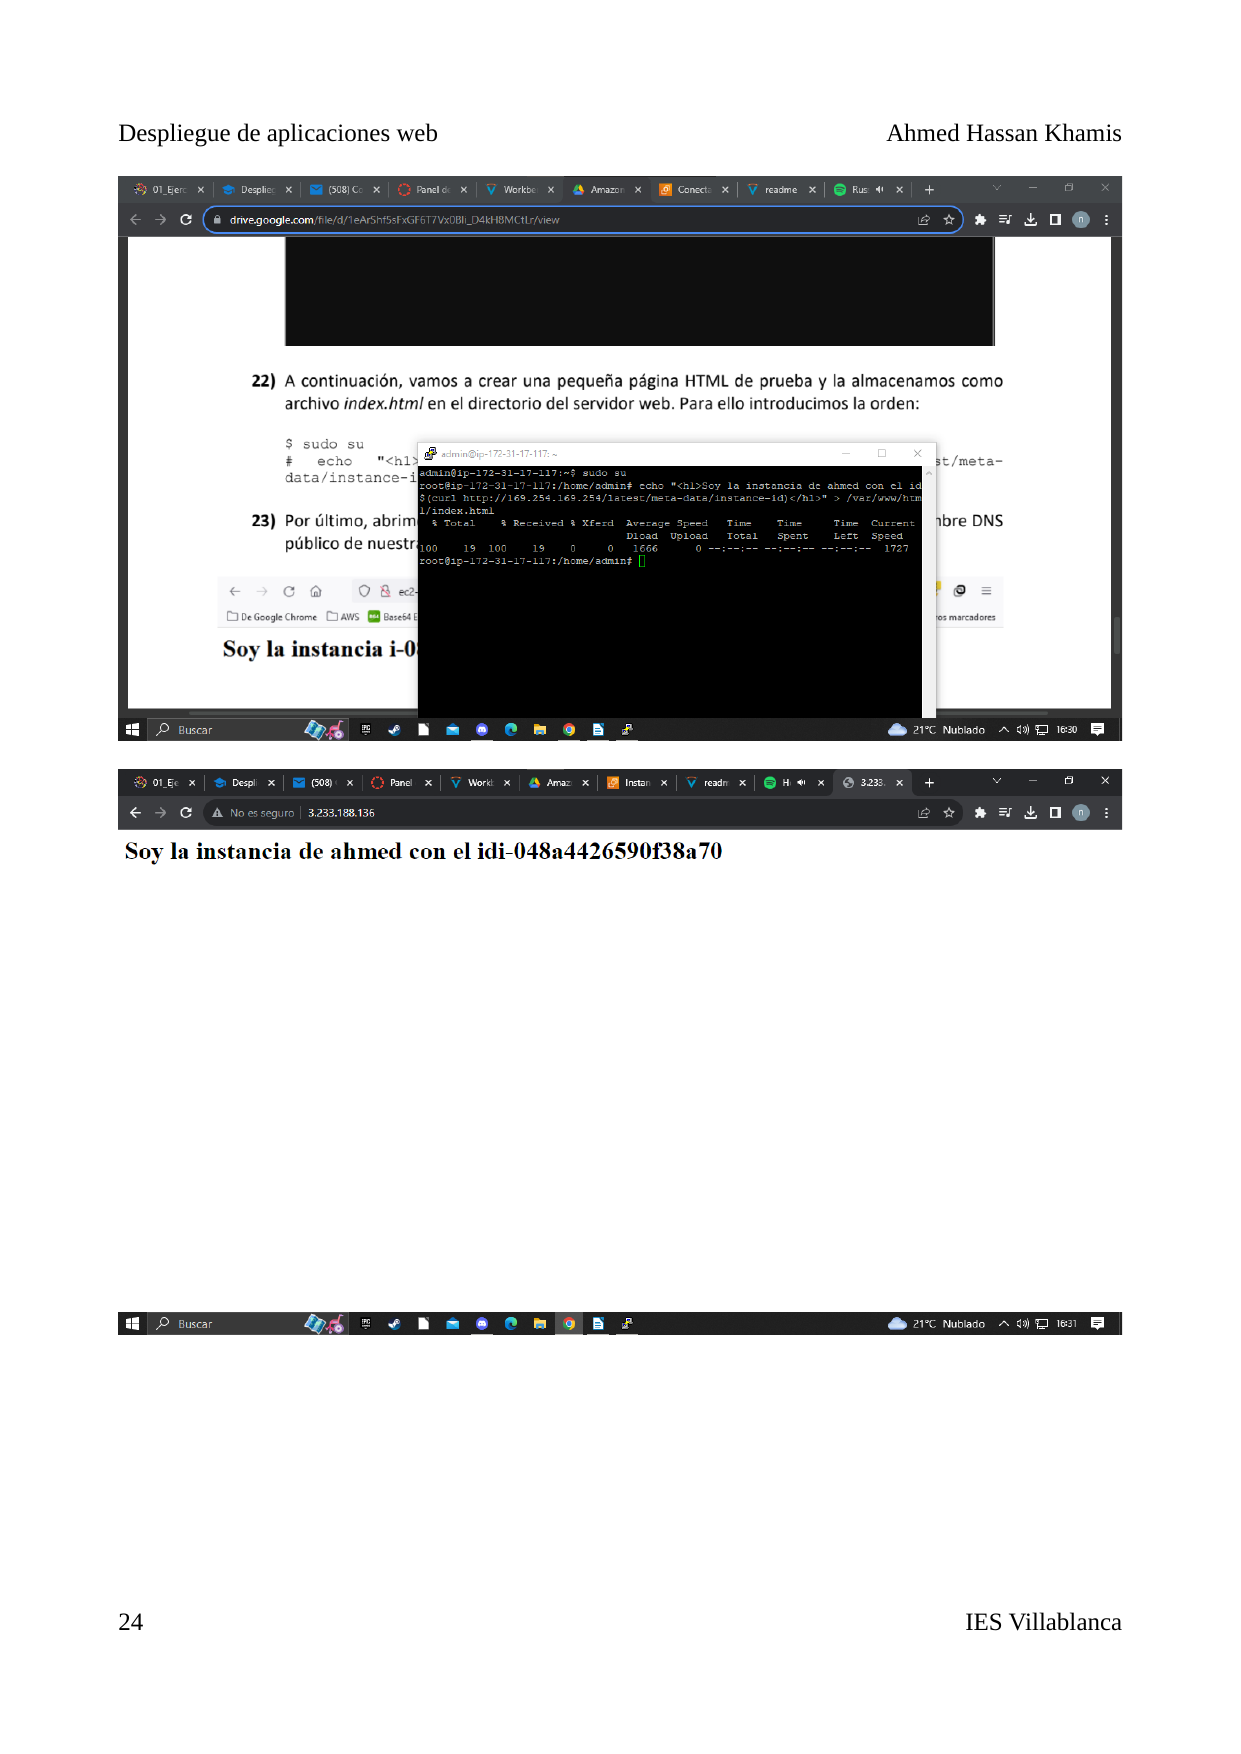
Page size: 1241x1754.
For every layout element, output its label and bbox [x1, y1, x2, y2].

picture [118, 176, 1123, 741]
picture [118, 769, 1123, 1335]
